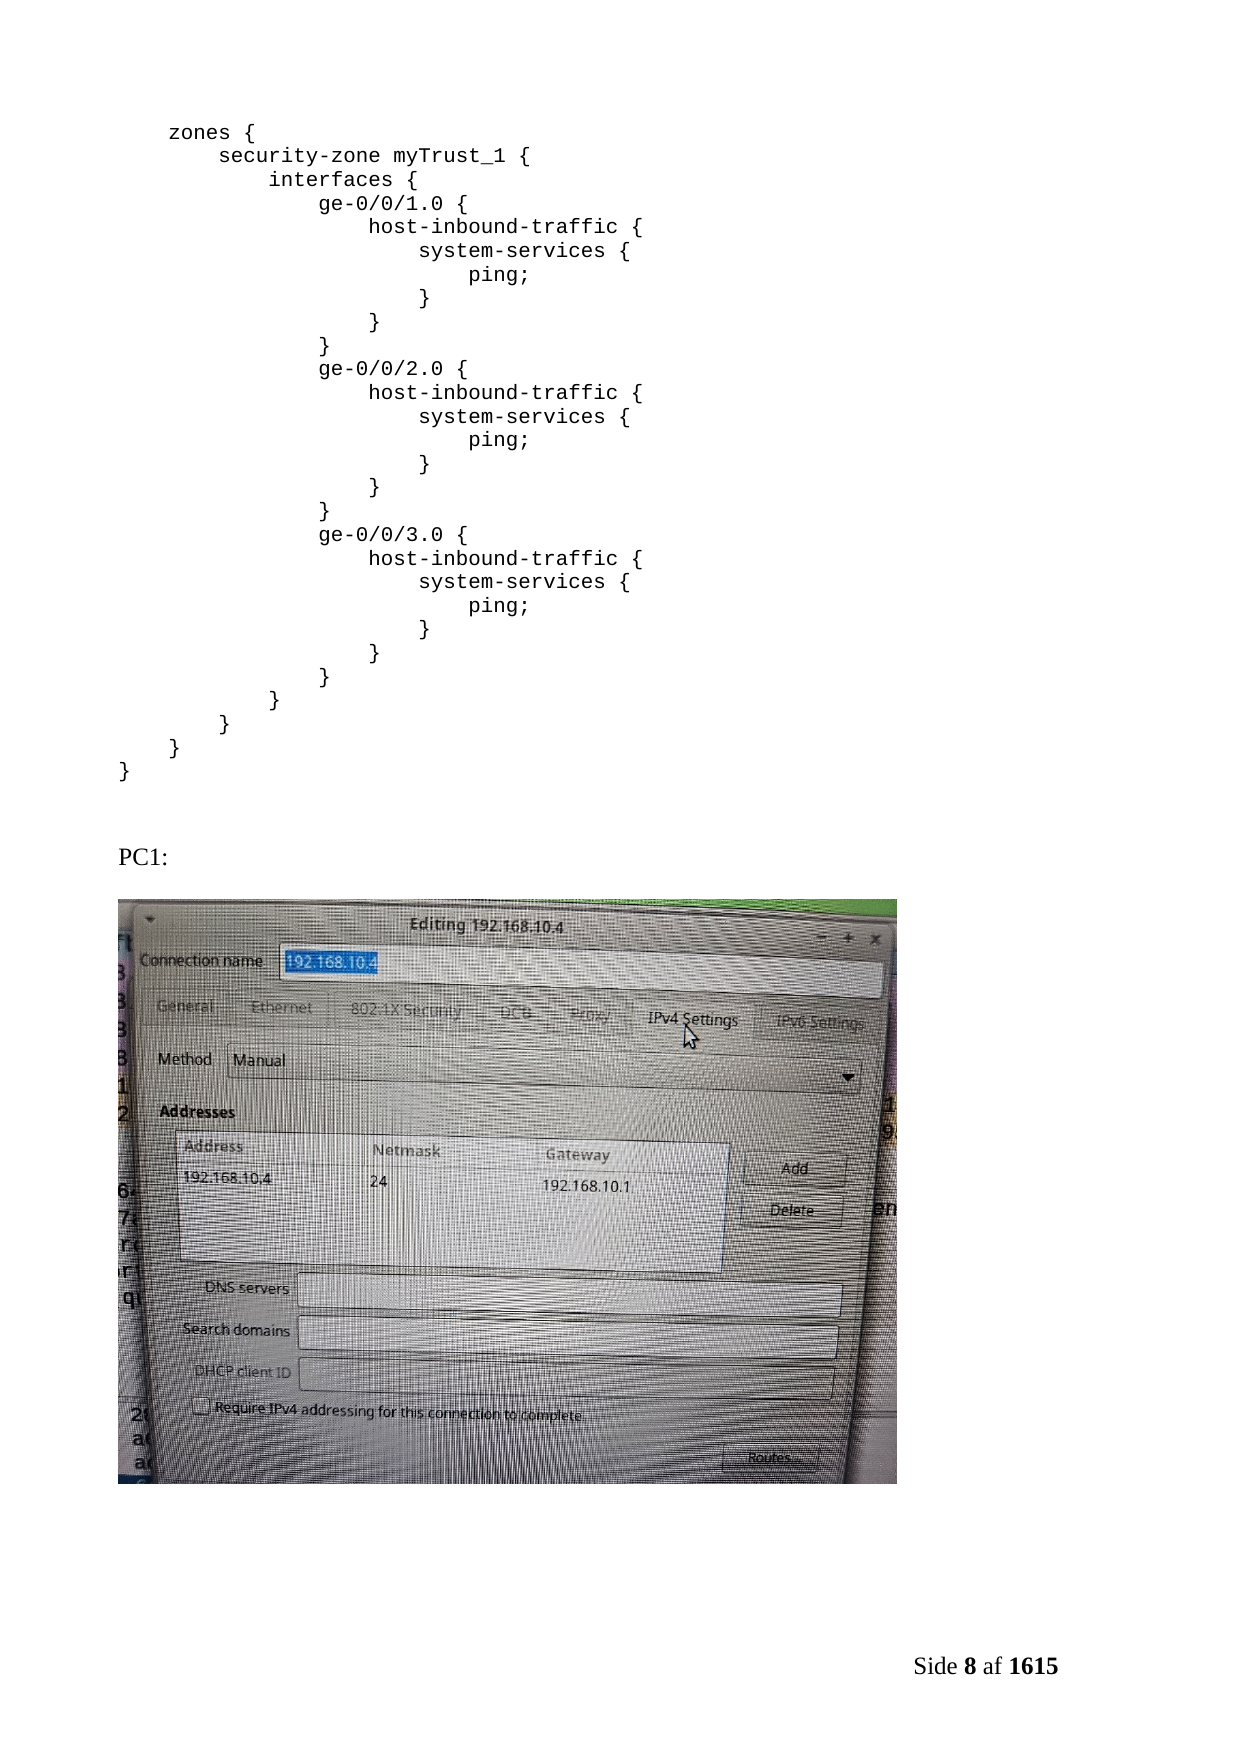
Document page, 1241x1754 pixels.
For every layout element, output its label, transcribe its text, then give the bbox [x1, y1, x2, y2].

text } [118, 311, 1122, 335]
text host-inbound-traffic { [118, 216, 1122, 240]
text system-services { [118, 406, 1122, 429]
text } [118, 500, 1122, 524]
text } [118, 287, 1122, 311]
text host-inbound-traffic { [118, 382, 1122, 406]
text ping; [118, 429, 1122, 453]
text interfaces { [118, 169, 1122, 193]
text } [118, 477, 1122, 500]
text ge-0/0/2.0 { [118, 358, 1122, 382]
text zones { [118, 122, 1122, 146]
text } [118, 689, 1122, 713]
text PC1: [118, 842, 1122, 871]
text } [118, 737, 1122, 760]
text security-zone myTrust_1 { [118, 146, 1122, 169]
picture [118, 899, 897, 1484]
text } [118, 713, 1122, 737]
text ge-0/0/1.0 { [118, 193, 1122, 216]
text ping; [118, 264, 1122, 287]
text system-services { [118, 240, 1122, 264]
text host-inbound-traffic { [118, 547, 1122, 571]
text } [118, 618, 1122, 642]
text } [118, 760, 1122, 784]
text system-services { [118, 571, 1122, 595]
text ge-0/0/3.0 { [118, 524, 1122, 547]
text } [118, 453, 1122, 477]
text } [118, 666, 1122, 689]
text ping; [118, 595, 1122, 618]
text } [118, 642, 1122, 666]
text } [118, 335, 1122, 358]
